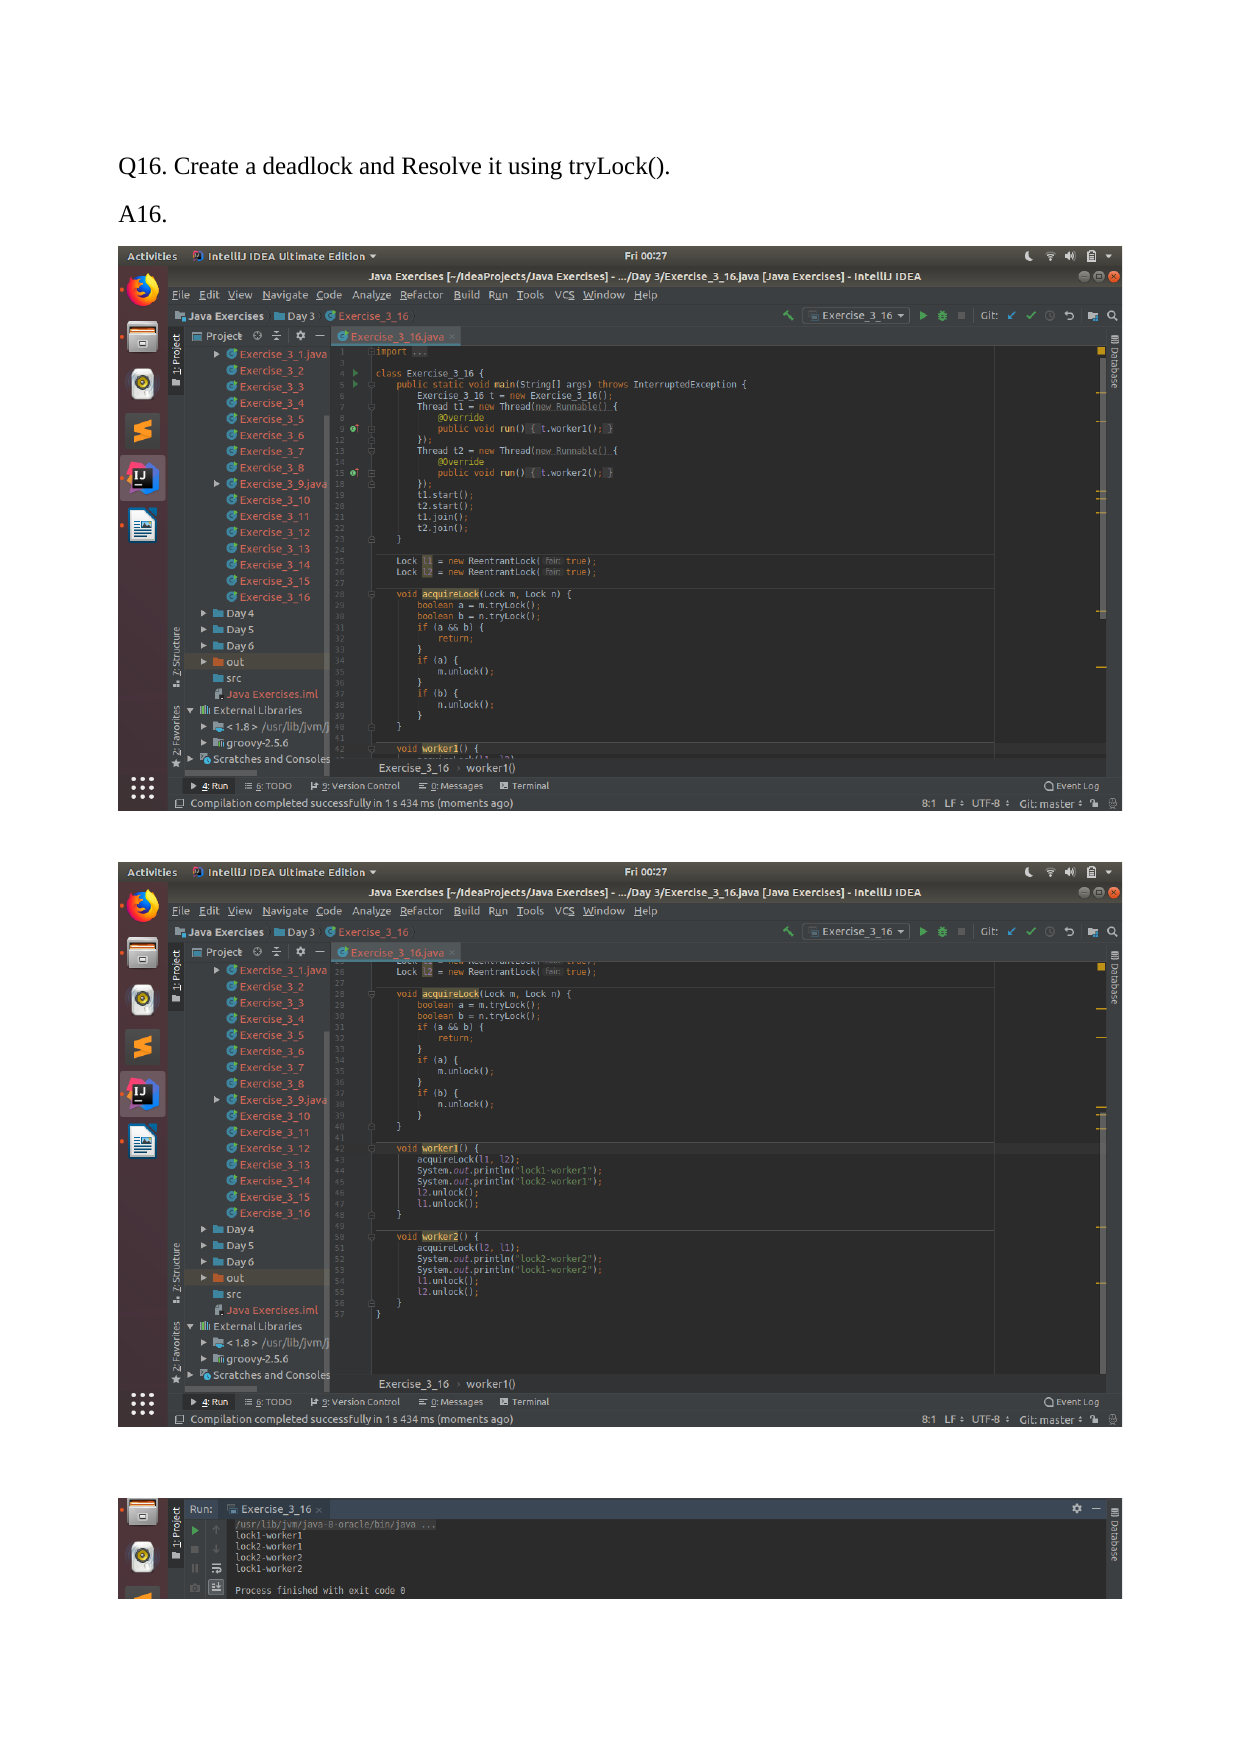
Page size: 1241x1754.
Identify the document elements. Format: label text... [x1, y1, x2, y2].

picture [118, 862, 1123, 1427]
picture [118, 1498, 1123, 1588]
picture [118, 246, 1123, 811]
text Q16. Create a deadlock and Resolve it using tryLock(). [118, 151, 1122, 180]
text A16. [118, 199, 1122, 227]
